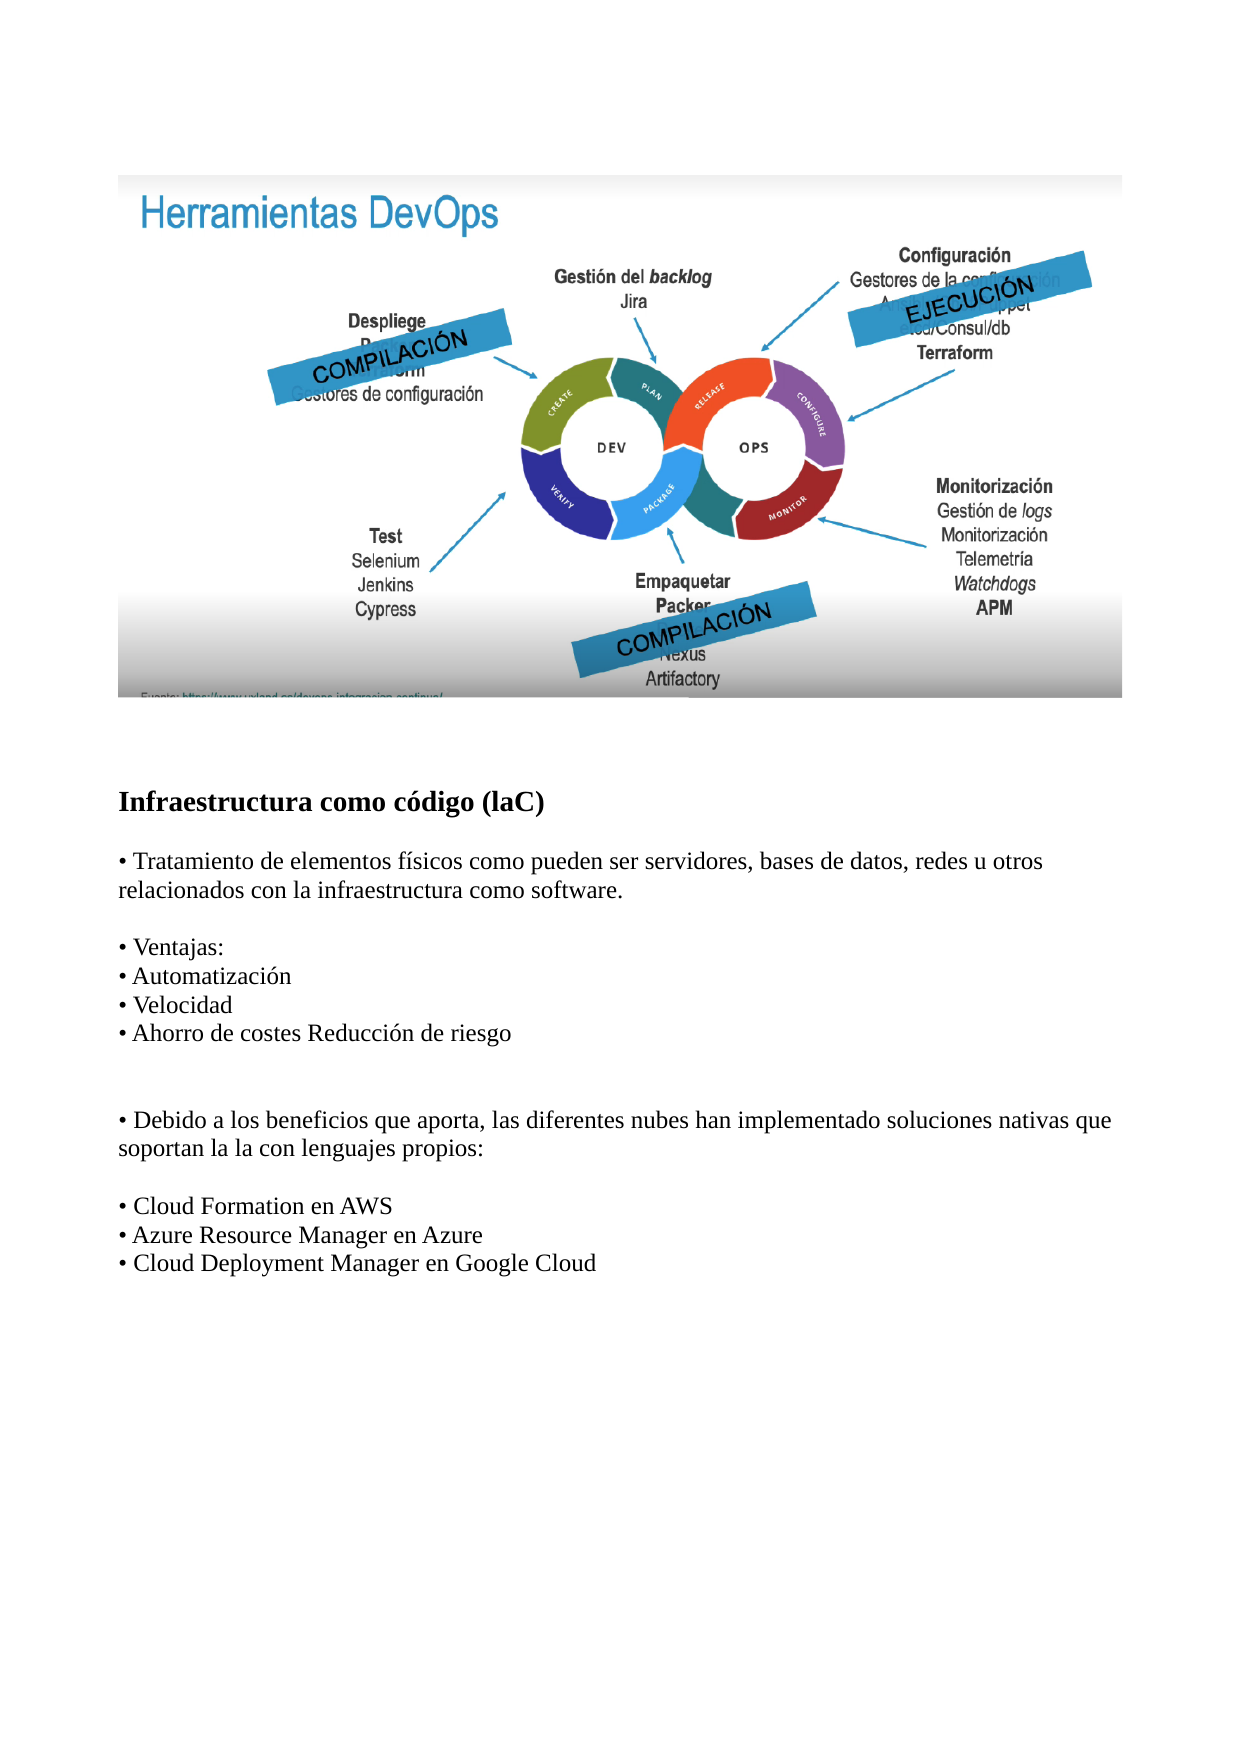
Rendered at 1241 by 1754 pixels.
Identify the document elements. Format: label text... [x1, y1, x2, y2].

text • Debido a los beneficios que aporta, las diferentes nubes han implementado soluciones nativas que soportan la la con lenguajes propios: [118, 1105, 1122, 1162]
text Infraestructura como código (laC) [118, 784, 1122, 817]
picture [118, 175, 1123, 698]
text • Ahorro de costes Reducción de riesgo [118, 1018, 1122, 1047]
text • Cloud Formation en AWS [118, 1191, 1122, 1220]
text • Cloud Deployment Manager en Google Cloud [118, 1248, 1122, 1277]
text • Velocidad [118, 990, 1122, 1018]
text • Ventajas: [118, 932, 1122, 961]
text • Automatización [118, 961, 1122, 990]
text • Azure Resource Manager en Azure [118, 1220, 1122, 1248]
text • Tratamiento de elementos físicos como pueden ser servidores, bases de datos, redes u otros relacionados con la infraestructura como software. [118, 846, 1122, 903]
